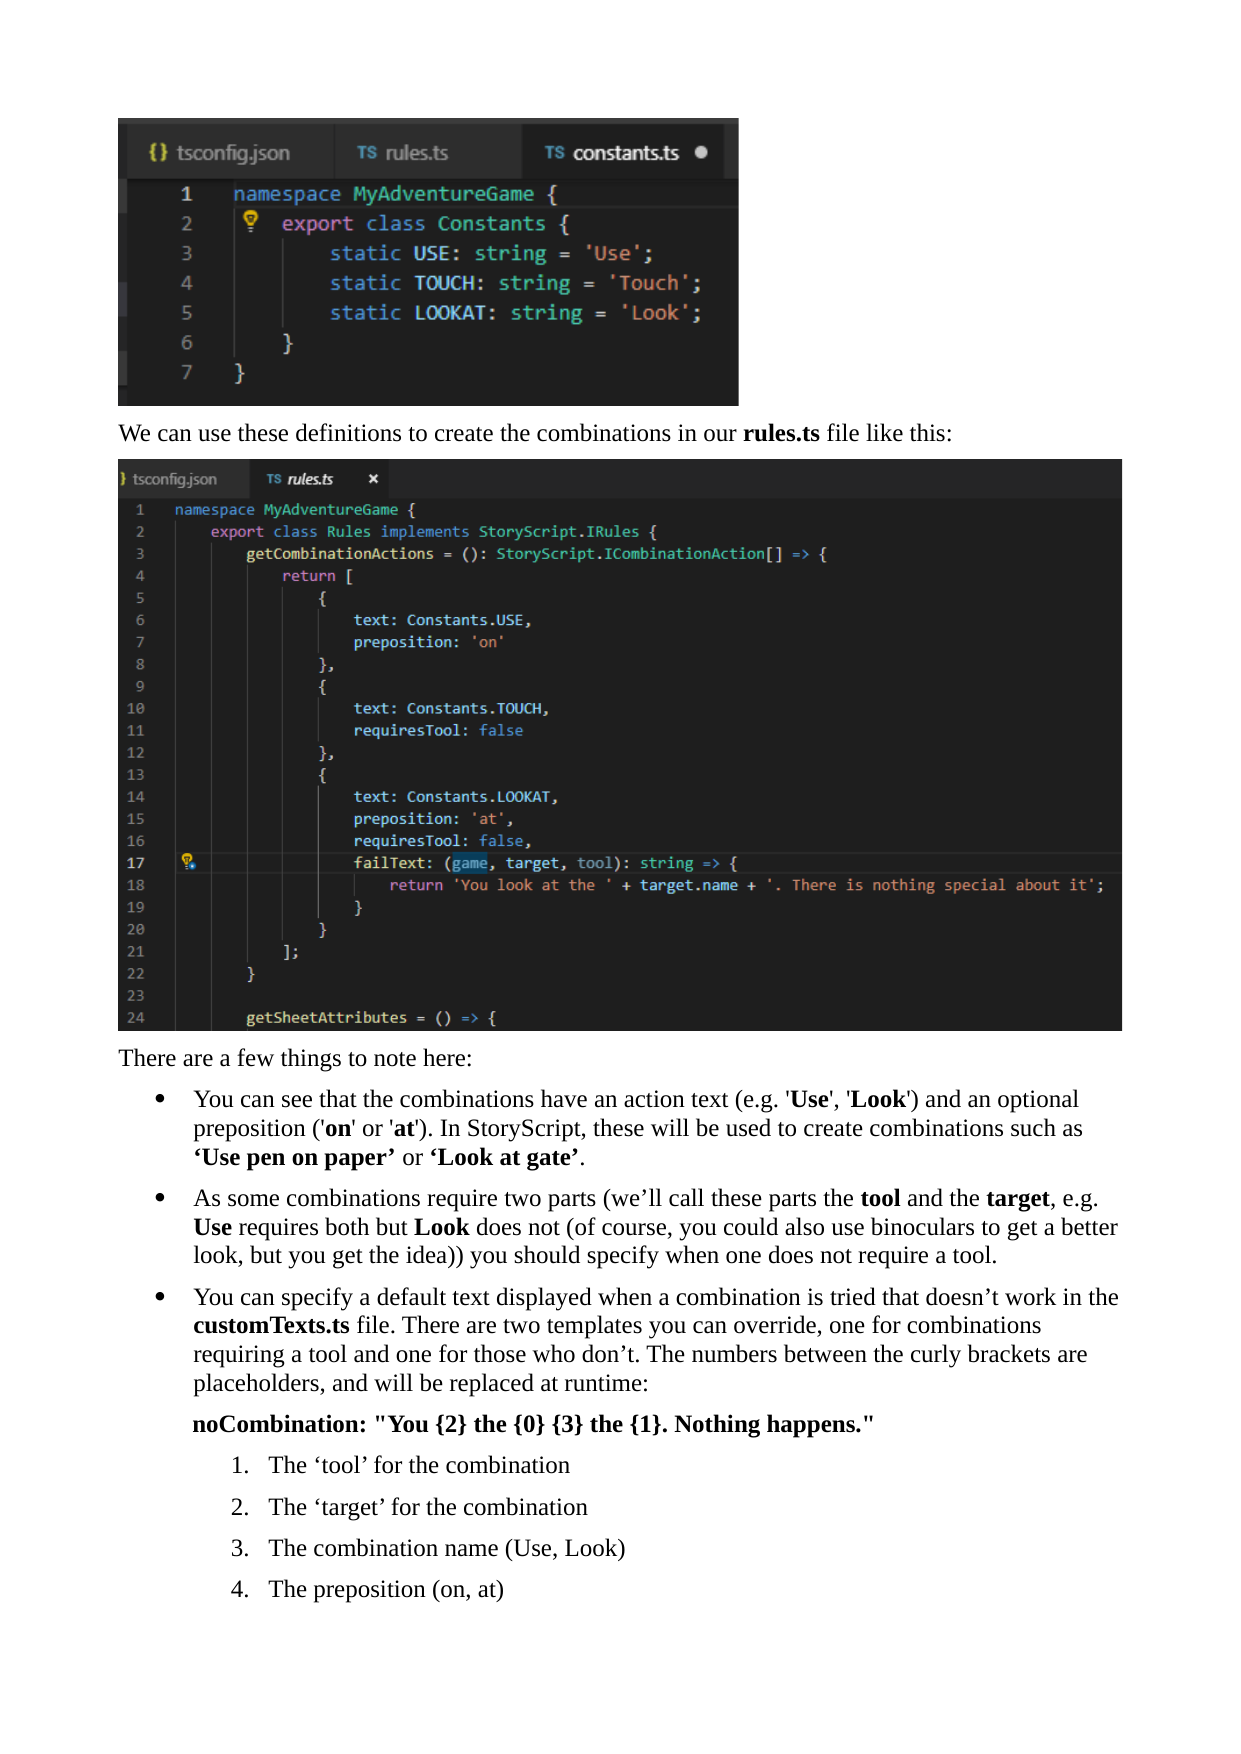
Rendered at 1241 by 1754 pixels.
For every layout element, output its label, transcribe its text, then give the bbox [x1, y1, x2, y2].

list You can specify a default text displayed when a combination is tried that doesn’t work in the customTexts.ts file. There are two templates you can override, one for combinations requiring a tool and one for those who don’t. The numbers between the curly brackets are placeholders, and will be replaced at runtime: [156, 1282, 1122, 1397]
list The preposition (on, at) [231, 1574, 1122, 1603]
list You can see that the combinations have an action text (e.g. 'Use', 'Look') and an optional preposition ('on' or 'at'). In StoryScript, these will be used to create combinations such as ‘Use pen on paper’ or ‘Look at gate’. [156, 1084, 1122, 1170]
list The combination name (Use, Look) [231, 1533, 1122, 1562]
list As some combinations require two parts (we’ll call these parts the tool and the target, e.g. Use requires both but Look does not (of course, you could also use binoculars to get a better look, but you get the idea)) you should specify when one does not require a tool. [156, 1183, 1122, 1269]
text noCombination: "You {2} the {0} {3} the {1}. Nothing happens." [192, 1409, 1122, 1438]
text There are a few things to note here: [118, 1043, 1122, 1072]
list The ‘target’ for the combination [231, 1492, 1122, 1520]
text We can use these definitions to create the combinations in our rules.ts file like this: [118, 418, 1122, 447]
list The ‘tool’ for the combination [231, 1450, 1122, 1479]
